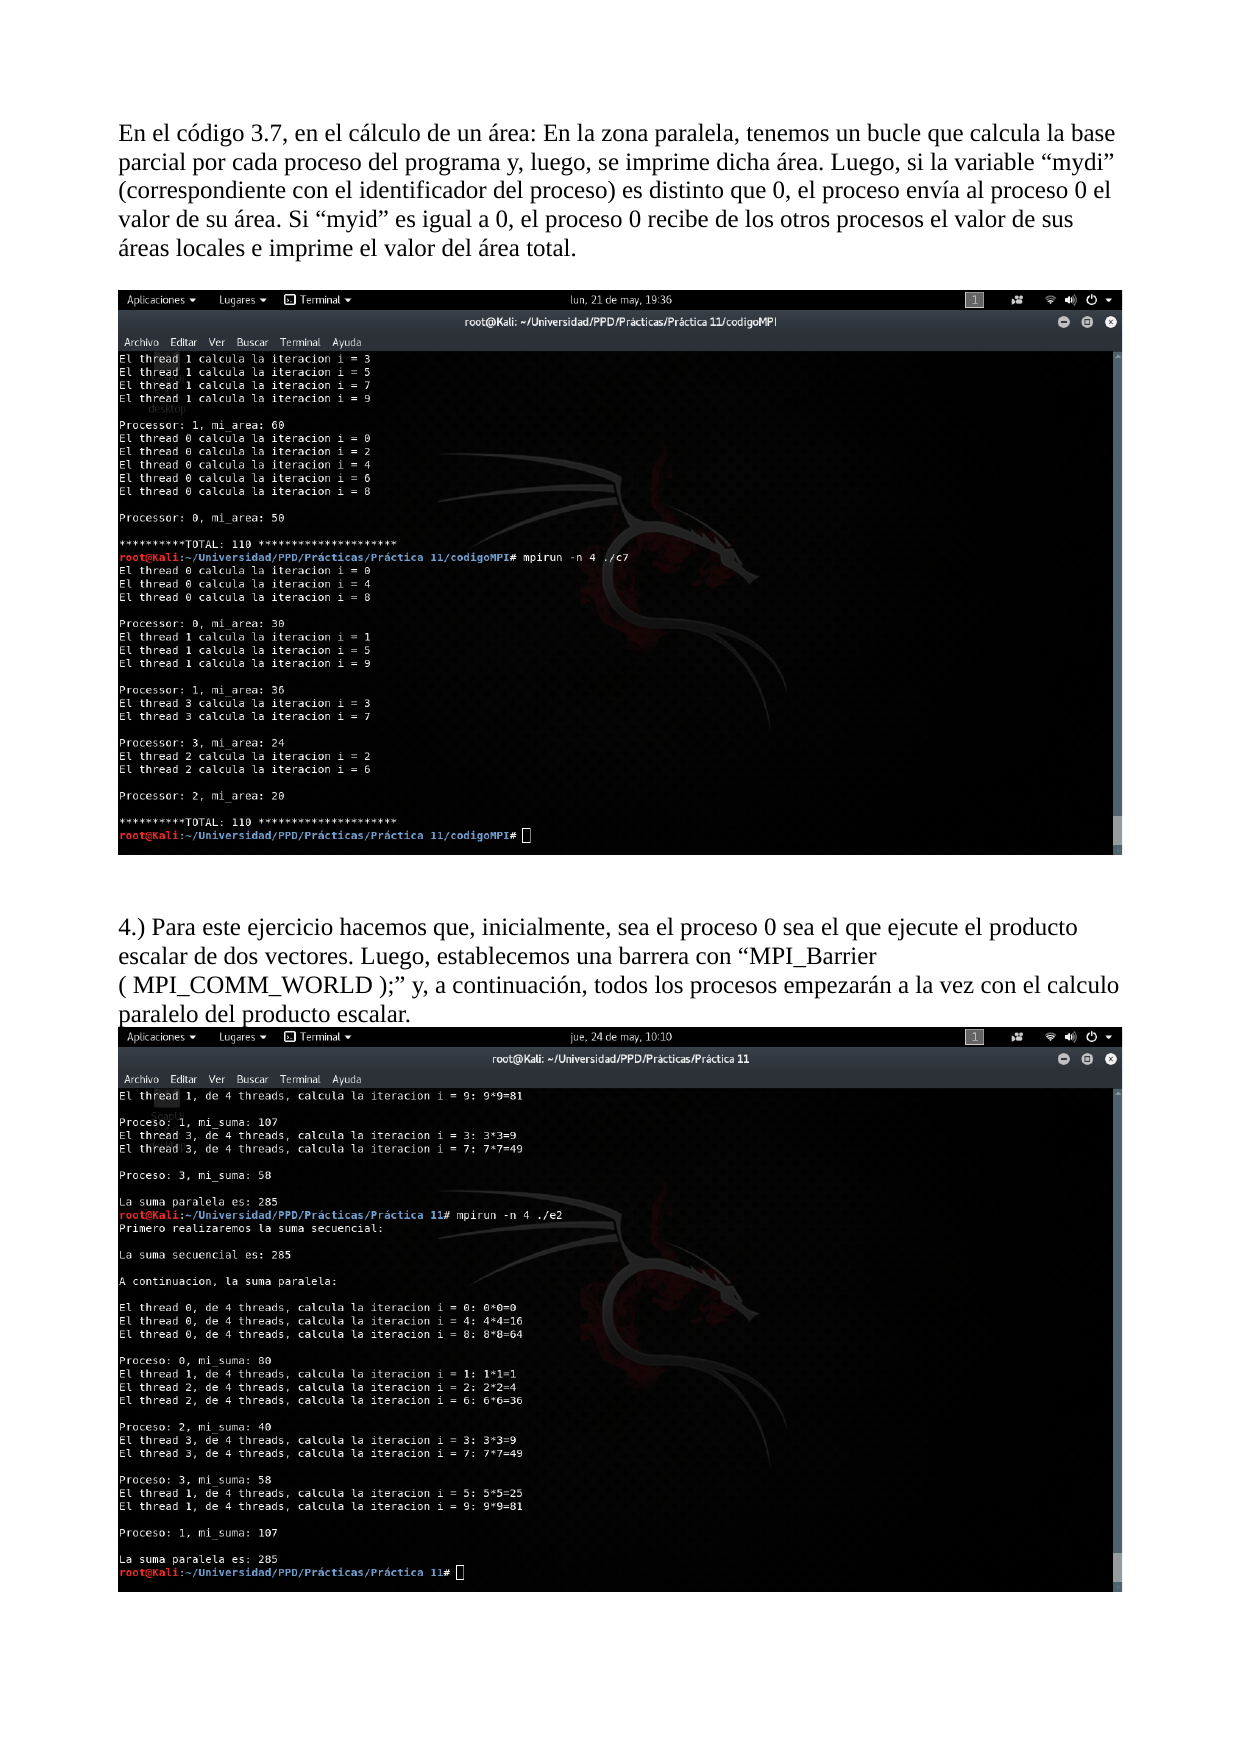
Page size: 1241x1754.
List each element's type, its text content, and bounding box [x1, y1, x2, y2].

picture [118, 290, 1123, 855]
text En el código 3.7, en el cálculo de un área: En la zona paralela, tenemos un bucle que calcula la base parcial por cada proceso del programa y, luego, se imprime dicha área. Luego, si la variable “mydi” (correspondiente con el identificador del proceso) es distinto que 0, el proceso envía al proceso 0 el valor de su área. Si “myid” es igual a 0, el proceso 0 recibe de los otros procesos el valor de sus áreas locales e imprime el valor del área total. [118, 118, 1122, 262]
text 4.) Para este ejercicio hacemos que, inicialmente, sea el proceso 0 sea el que ejecute el producto escalar de dos vectores. Luego, establecemos una barrera con “MPI_Barrier ( MPI_COMM_WORLD );” y, a continuación, todos los procesos empezarán a la vez con el calculo paralelo del producto escalar. [118, 912, 1122, 1027]
picture [118, 1027, 1123, 1592]
